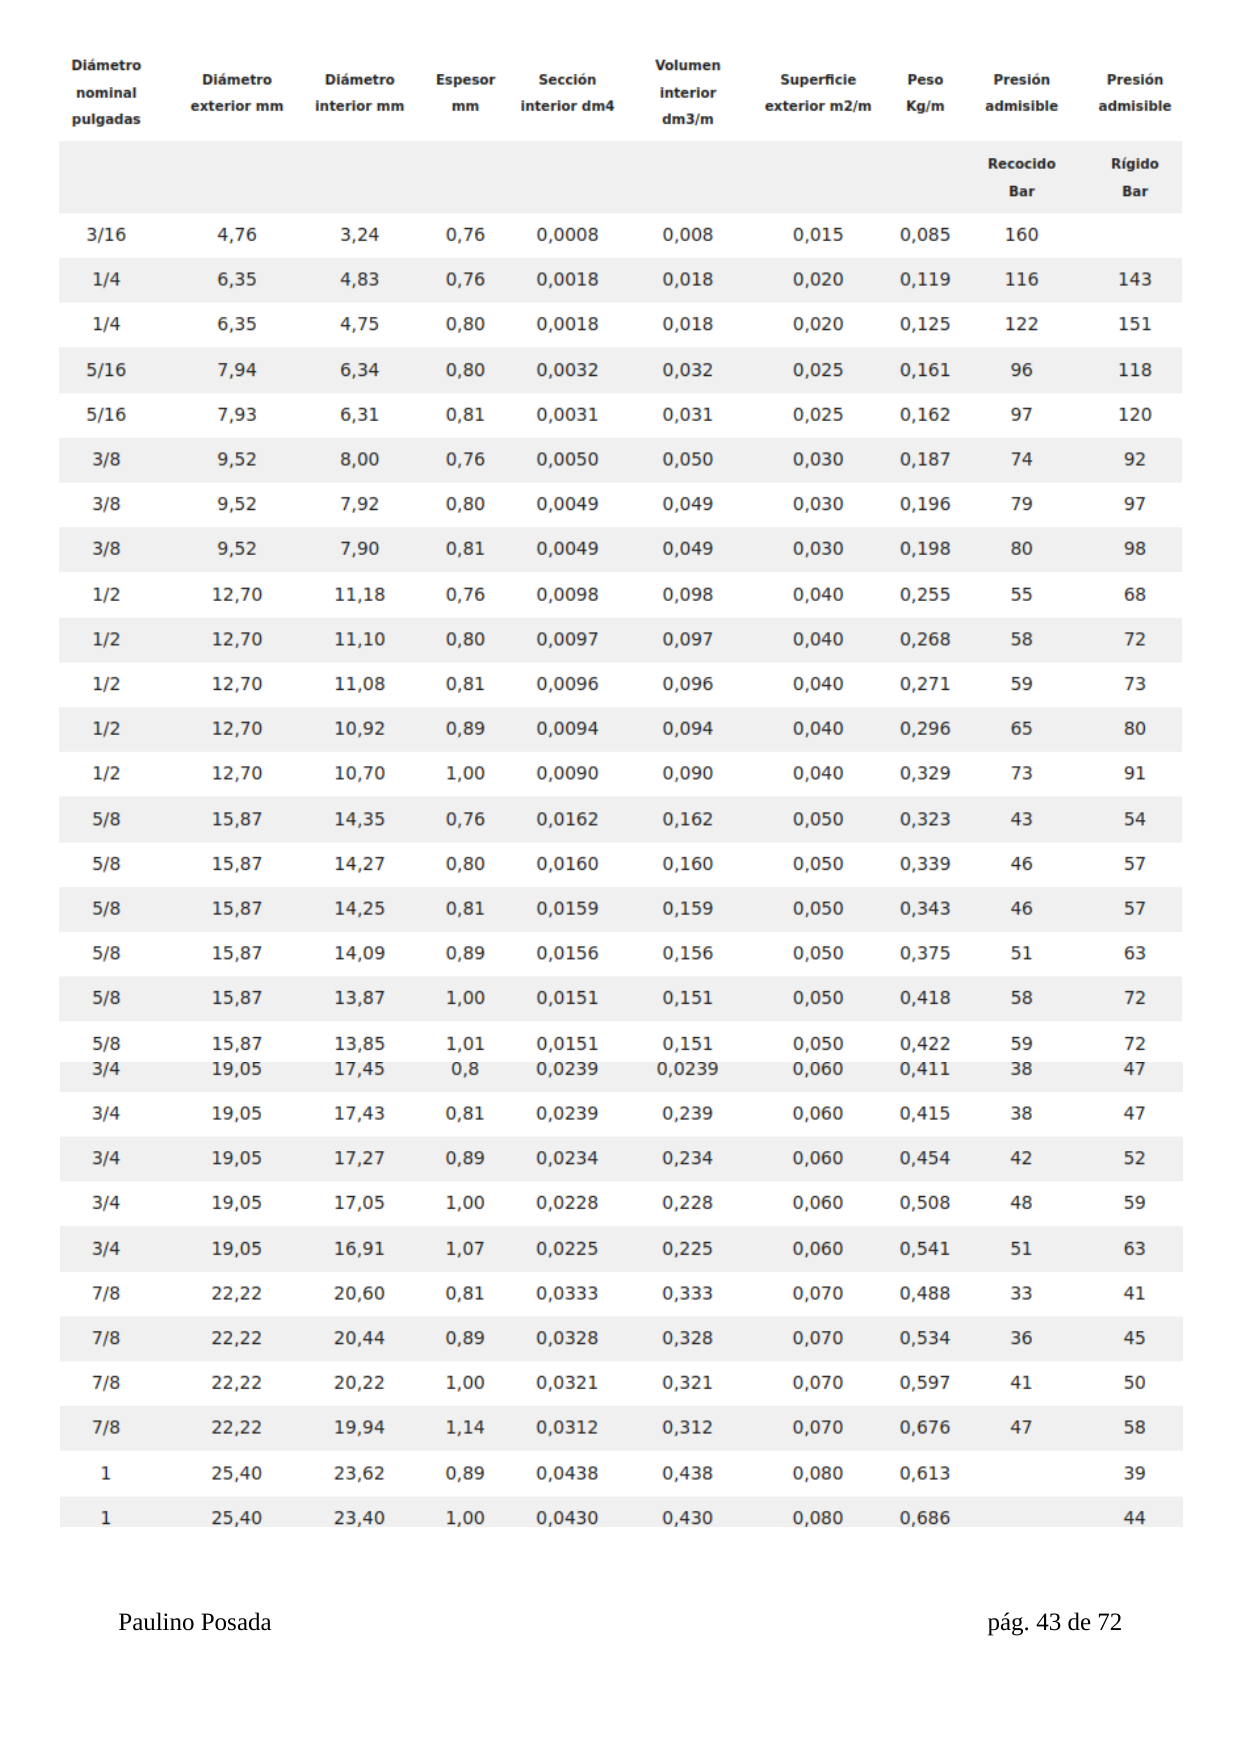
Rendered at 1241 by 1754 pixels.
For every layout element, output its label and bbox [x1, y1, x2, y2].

picture [59, 48, 1183, 1527]
